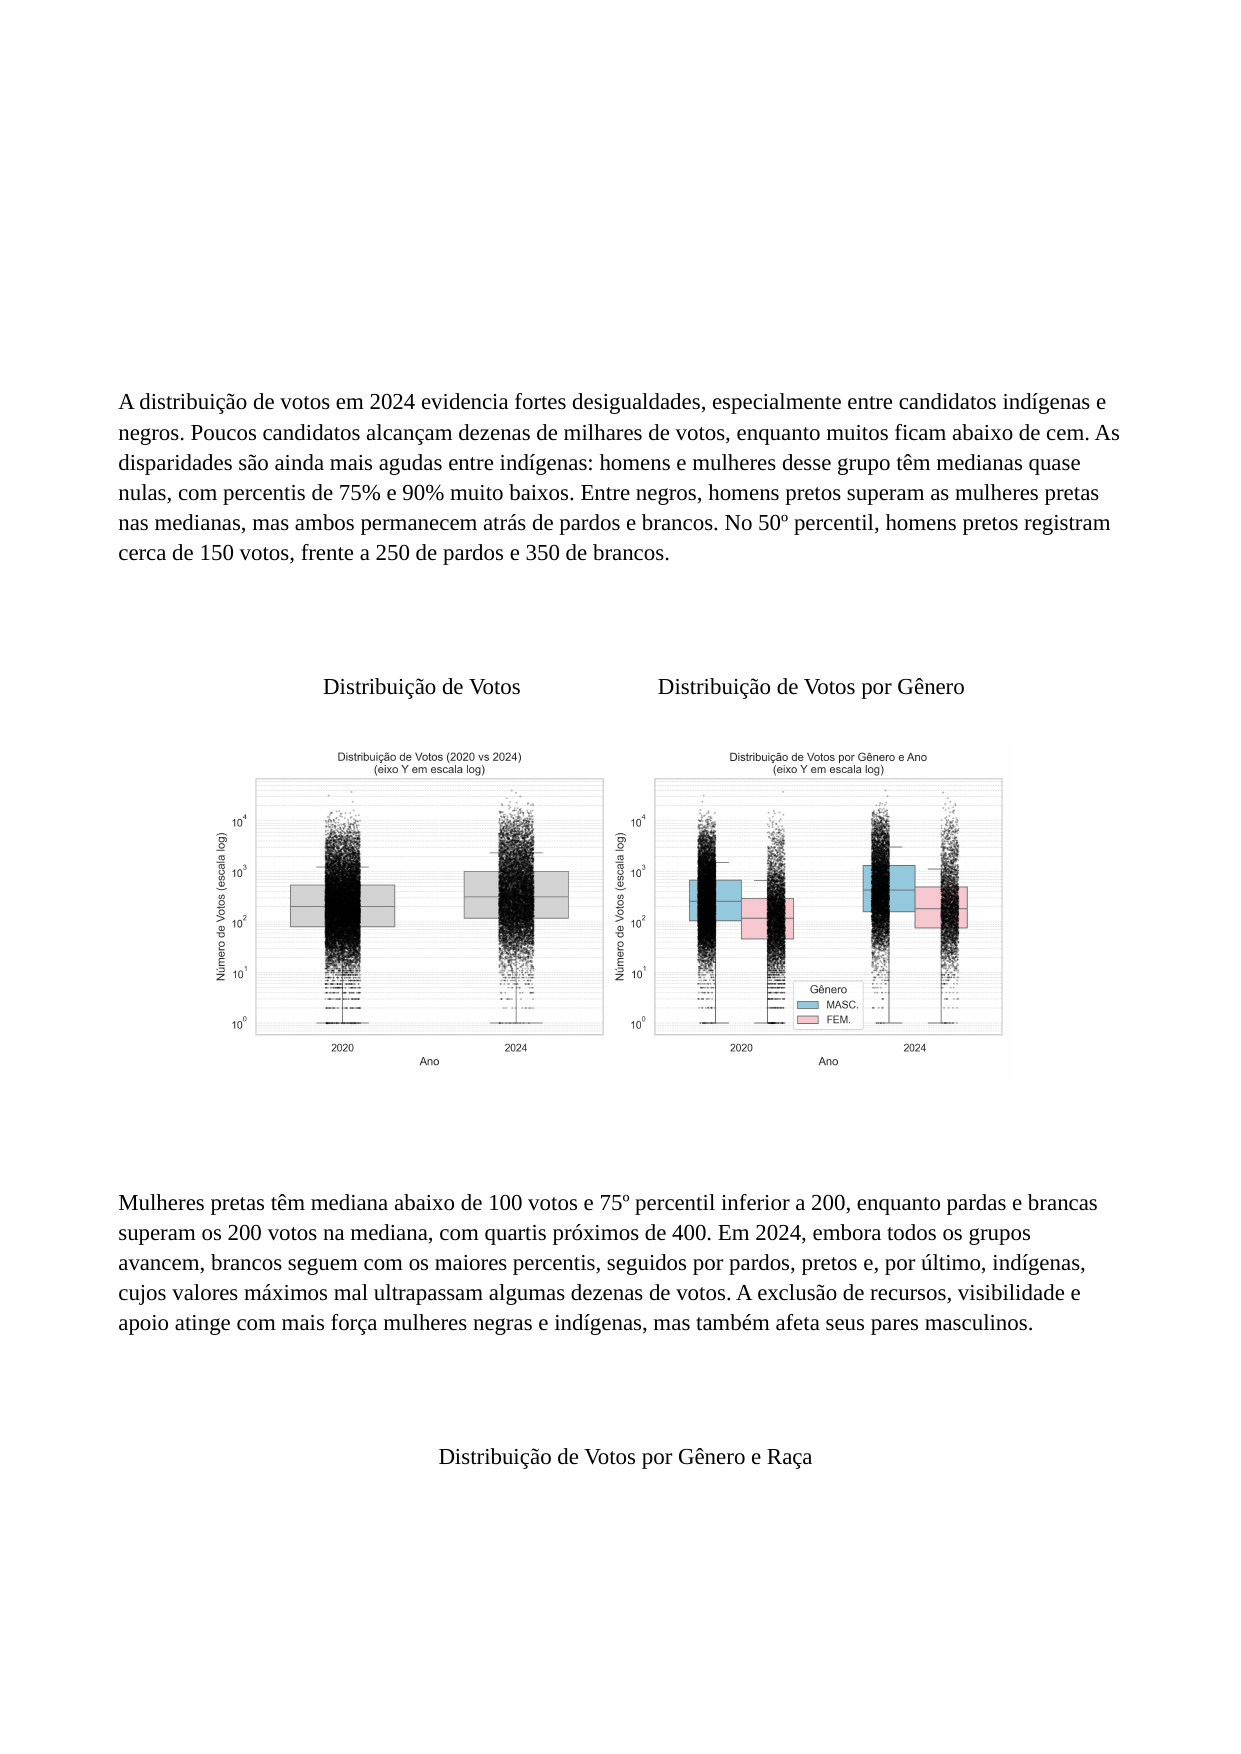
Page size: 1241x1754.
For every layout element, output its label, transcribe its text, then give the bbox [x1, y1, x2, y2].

picture [204, 741, 1014, 1079]
text Distribuição de Votos Distribuição de Votos por Gênero [118, 673, 1122, 699]
text Distribuição de Votos por Gênero e Raça [118, 1443, 1122, 1469]
text A distribuição de votos em 2024 evidencia fortes desigualdades, especialmente entre candidatos indígenas e negros. Poucos candidatos alcançam dezenas de milhares de votos, enquanto muitos ficam abaixo de cem. As disparidades são ainda mais agudas entre indígenas: homens e mulheres desse grupo têm medianas quase nulas, com percentis de 75% e 90% muito baixos. Entre negros, homens pretos superam as mulheres pretas nas medianas, mas ambos permanecem atrás de pardos e brancos. No 50º percentil, homens pretos registram cerca de 150 votos, frente a 250 de pardos e 350 de brancos. [118, 388, 1122, 566]
text Mulheres pretas têm mediana abaixo de 100 votos e 75º percentil inferior a 200, enquanto pardas e brancas superam os 200 votos na mediana, com quartis próximos de 400. Em 2024, embora todos os grupos avancem, brancos seguem com os maiores percentis, seguidos por pardos, pretos e, por último, indígenas, cujos valores máximos mal ultrapassam algumas dezenas de votos. A exclusão de recursos, visibilidade e apoio atinge com mais força mulheres negras e indígenas, mas também afeta seus pares masculinos. [118, 1188, 1122, 1336]
